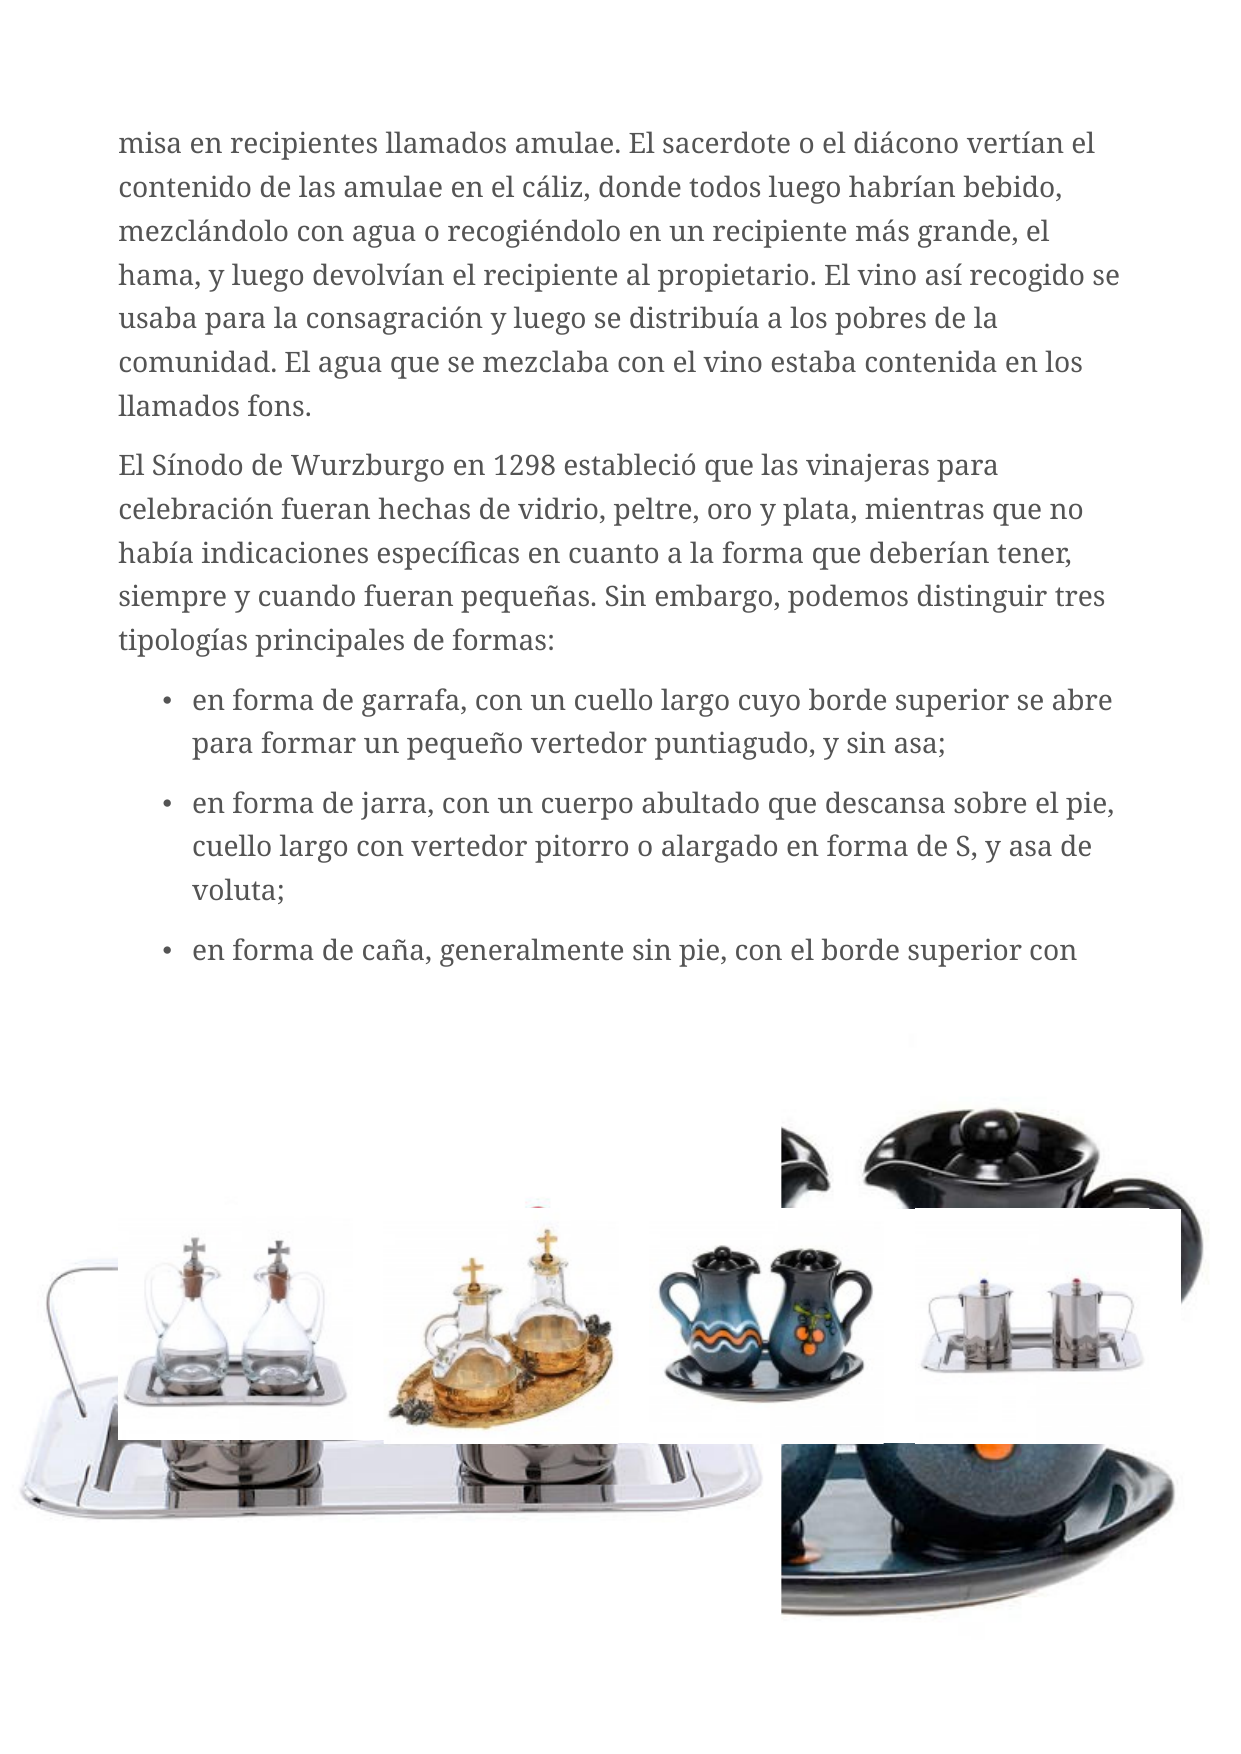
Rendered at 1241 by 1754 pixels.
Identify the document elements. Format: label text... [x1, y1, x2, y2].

text misa en recipientes llamados amulae. El sacerdote o el diácono vertían el contenido de las amulae en el cáliz, donde todos luego habrían bebido, mezclándolo con agua o recogiéndolo en un recipiente más grande, el hama, y luego devolvían el recipiente al propietario. El vino así recogido se usaba para la consagración y luego se distribuía a los pobres de la comunidad. El agua que se mezclaba con el vino estaba contenida en los llamados fons. [118, 118, 1122, 424]
picture [0, 972, 1241, 1754]
list en forma de garrafa, con un cuello largo cuyo borde superior se abre para formar un pequeño vertedor puntiagudo, y sin asa; [162, 674, 1122, 762]
text Vinajeras agua y vino Molina cristal y acero. Vinajeras para celebración realizadas por la famosa empresa española Molina y hace parte de la preciosa colección 'Artimetal'. Este objeto litúrgico es hecho siguiendo técnicas artesanales y es un producto de primera calidad, una verdadera obra de arte. Compra Ahora [619, 1209, 649, 1443]
text Vinajeras agua y vino Molina cristal y acero. Vinajeras para celebración realizadas por la famosa empresa española Molina y hace parte de la preciosa colección 'Artimetal'. Este objeto litúrgico es hecho siguiendo técnicas artesanales y es un producto de primera calidad, una verdadera obra de arte. Compra Ahora [353, 1206, 384, 1440]
list en forma de jarra, con un cuerpo abultado que descansa sobre el pie, cuello largo con vertedor pitorro o alargado en forma de S, y asa de voluta; [162, 777, 1122, 909]
text Vinajeras agua y vino Molina cristal y acero. Vinajeras para celebración realizadas por la famosa empresa española Molina y hace parte de la preciosa colección 'Artimetal'. Este objeto litúrgico es hecho siguiendo técnicas artesanales y es un producto de primera calidad, una verdadera obra de arte. Compra Ahora [1150, 1209, 1181, 1443]
list en forma de caña, generalmente sin pie, con el borde superior con pitorro y asa. [162, 924, 1122, 972]
text El Sínodo de Wurzburgo en 1298 estableció que las vinajeras para celebración fueran hechas de vidrio, peltre, oro y plata, mientras que no había indicaciones específicas en cuanto a la forma que deberían tener, siempre y cuando fueran pequeñas. Sin embargo, podemos distinguir tres tipologías principales de formas: [118, 440, 1122, 659]
text Vinajeras agua y vino Molina cristal y acero. Vinajeras para celebración realizadas por la famosa empresa española Molina y hace parte de la preciosa colección 'Artimetal'. Este objeto litúrgico es hecho siguiendo técnicas artesanales y es un producto de primera calidad, una verdadera obra de arte. Compra Ahora [884, 1209, 915, 1443]
